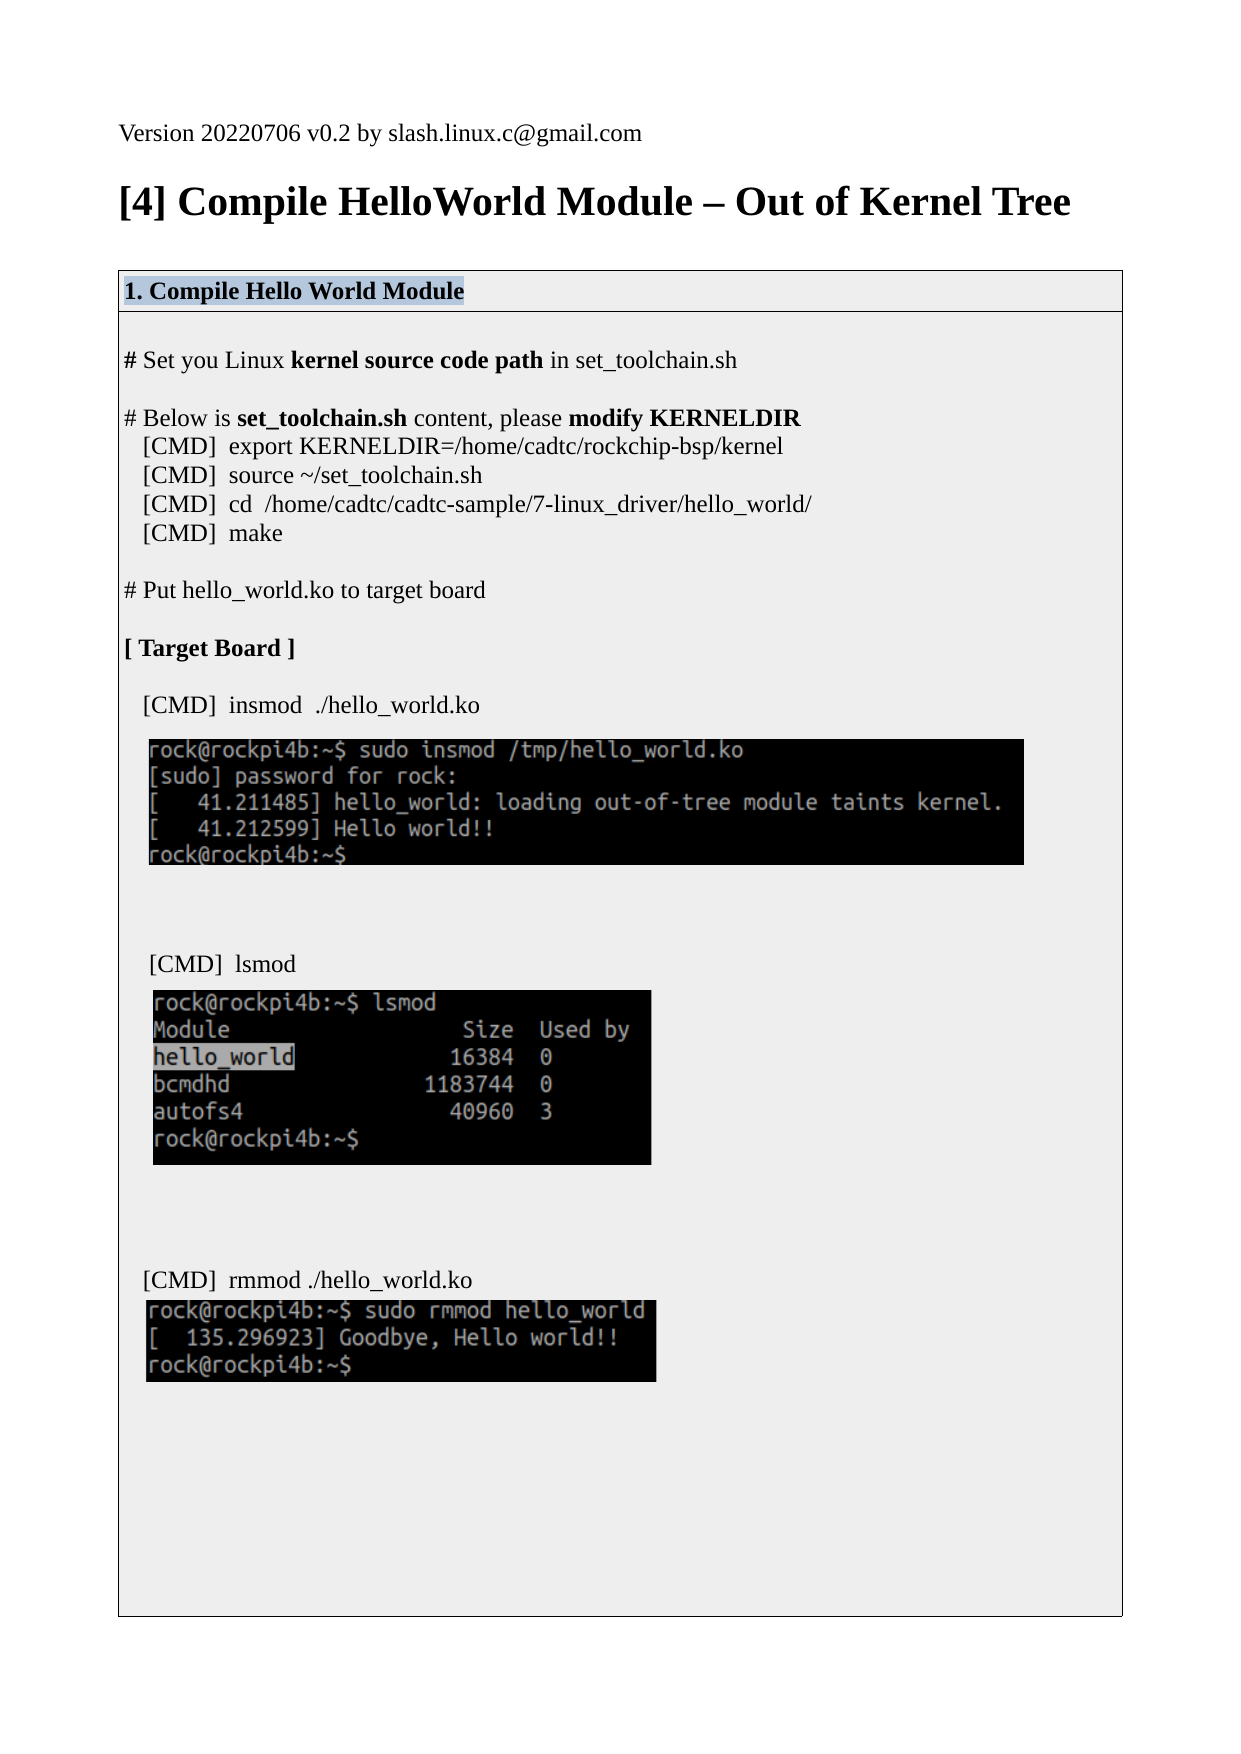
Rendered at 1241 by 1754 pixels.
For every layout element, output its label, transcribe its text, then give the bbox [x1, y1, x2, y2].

table_header 1. Compile Hello World Module [119, 271, 1122, 311]
picture [145, 1300, 657, 1382]
picture [148, 739, 1024, 865]
subtitle [4] Compile HelloWorld Module – Out of Kernel Tree [118, 176, 1122, 258]
picture [153, 990, 652, 1165]
table_cell # Set you Linux kernel source code path in set_toolchain.sh # Below is set_toolchain.sh content, please modify KERNELDIR [CMD] export KERNELDIR=/home/cadtc/rockchip-bsp/kernel [CMD] source ~/set_toolchain.sh [CMD] cd /home/cadtc/cadtc-sample/7-linux_driver/hello_world/ [CMD] make # Put hello_world.ko to target board [ Target Board ] [CMD] insmod ./hello_world.ko [CMD] lsmod [CMD] rmmod ./hello_world.ko [119, 312, 1122, 1616]
